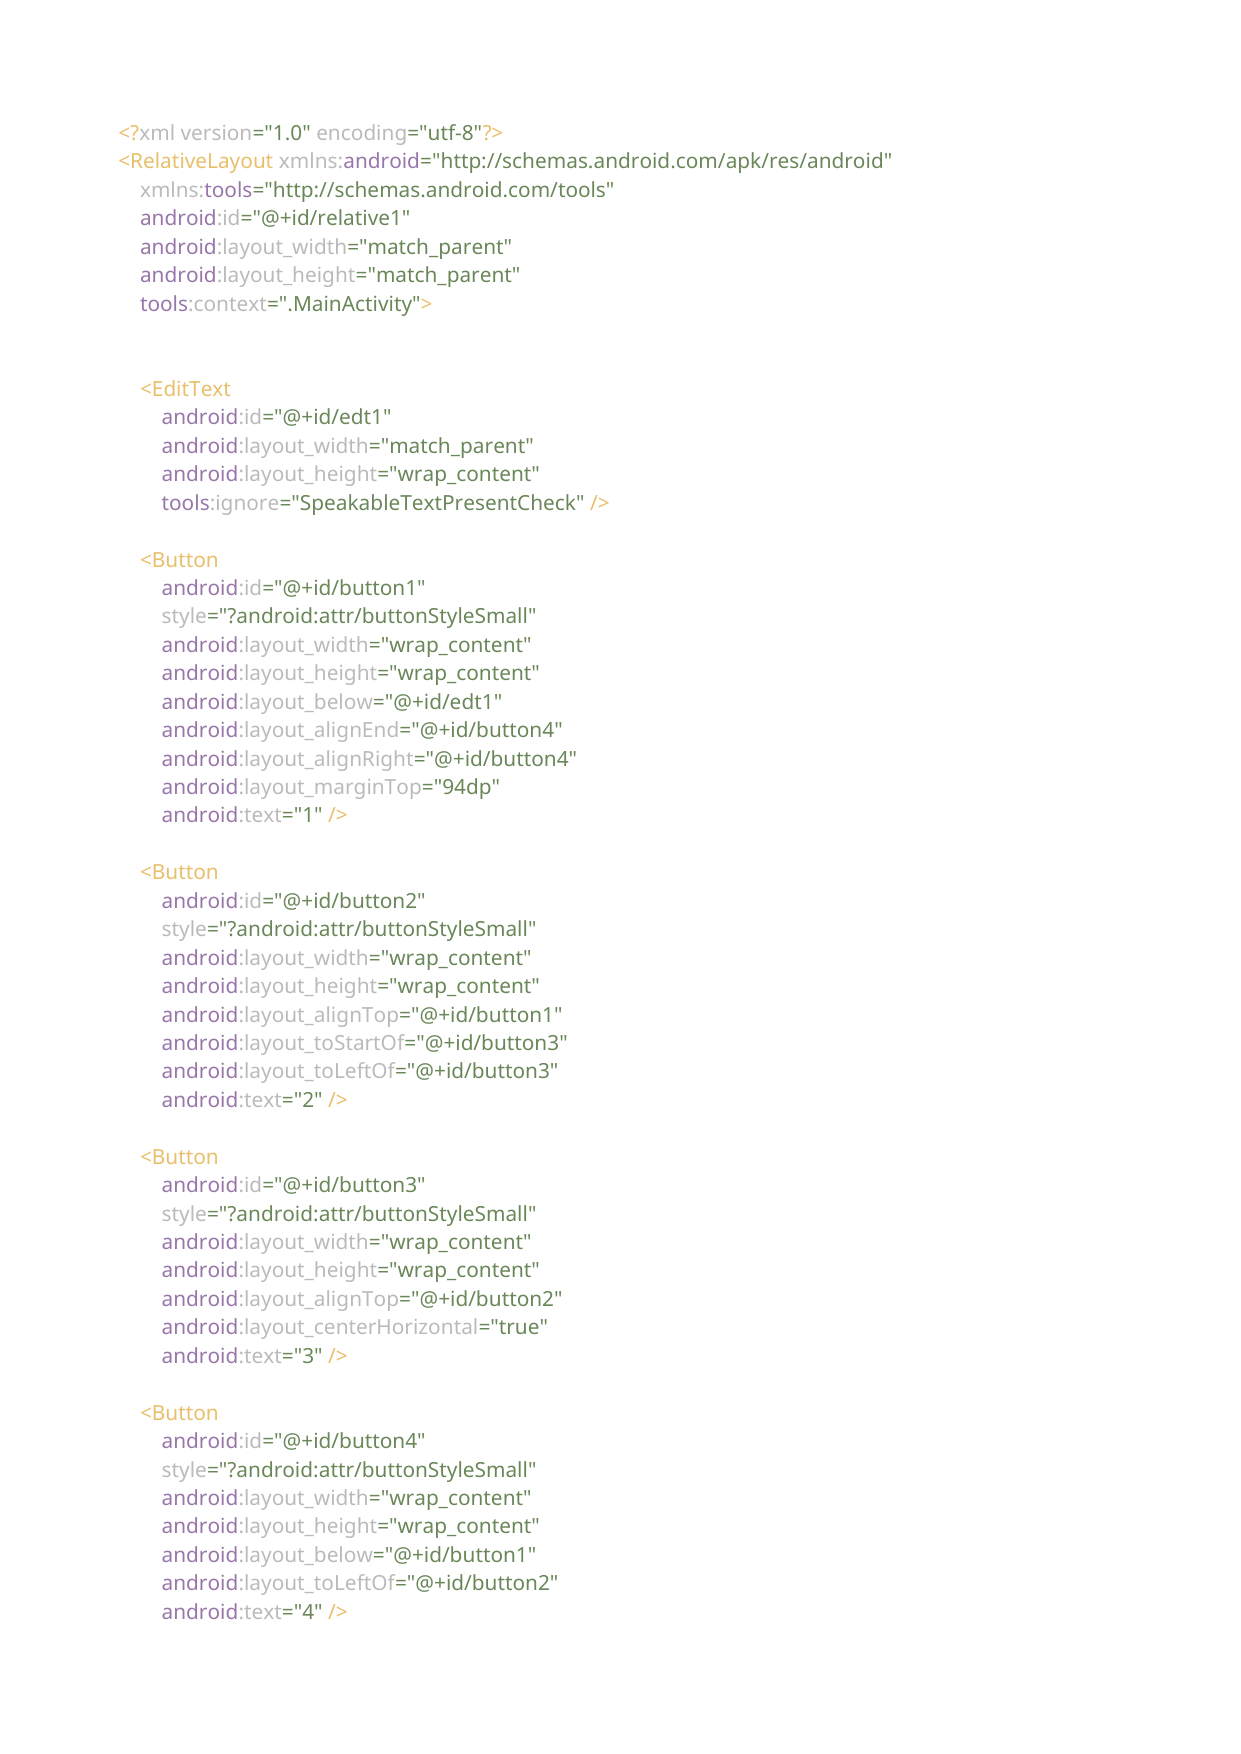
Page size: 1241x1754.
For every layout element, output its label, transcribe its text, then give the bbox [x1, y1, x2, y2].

text <?xml version="1.0" encoding="utf-8"?> <RelativeLayout xmlns:android="http://schemas.android.com/apk/res/android" xmlns:tools="http://schemas.android.com/tools" android:id="@+id/relative1" android:layout_width="match_parent" android:layout_height="match_parent" tools:context=".MainActivity"> <EditText android:id="@+id/edt1" android:layout_width="match_parent" android:layout_height="wrap_content" tools:ignore="SpeakableTextPresentCheck" /> <Button android:id="@+id/button1" style="?android:attr/buttonStyleSmall" android:layout_width="wrap_content" android:layout_height="wrap_content" android:layout_below="@+id/edt1" android:layout_alignEnd="@+id/button4" android:layout_alignRight="@+id/button4" android:layout_marginTop="94dp" android:text="1" /> <Button android:id="@+id/button2" style="?android:attr/buttonStyleSmall" android:layout_width="wrap_content" android:layout_height="wrap_content" android:layout_alignTop="@+id/button1" android:layout_toStartOf="@+id/button3" android:layout_toLeftOf="@+id/button3" android:text="2" /> <Button android:id="@+id/button3" style="?android:attr/buttonStyleSmall" android:layout_width="wrap_content" android:layout_height="wrap_content" android:layout_alignTop="@+id/button2" android:layout_centerHorizontal="true" android:text="3" /> <Button android:id="@+id/button4" style="?android:attr/buttonStyleSmall" android:layout_width="wrap_content" android:layout_height="wrap_content" android:layout_below="@+id/button1" android:layout_toLeftOf="@+id/button2" android:text="4" /> [118, 118, 1122, 1625]
